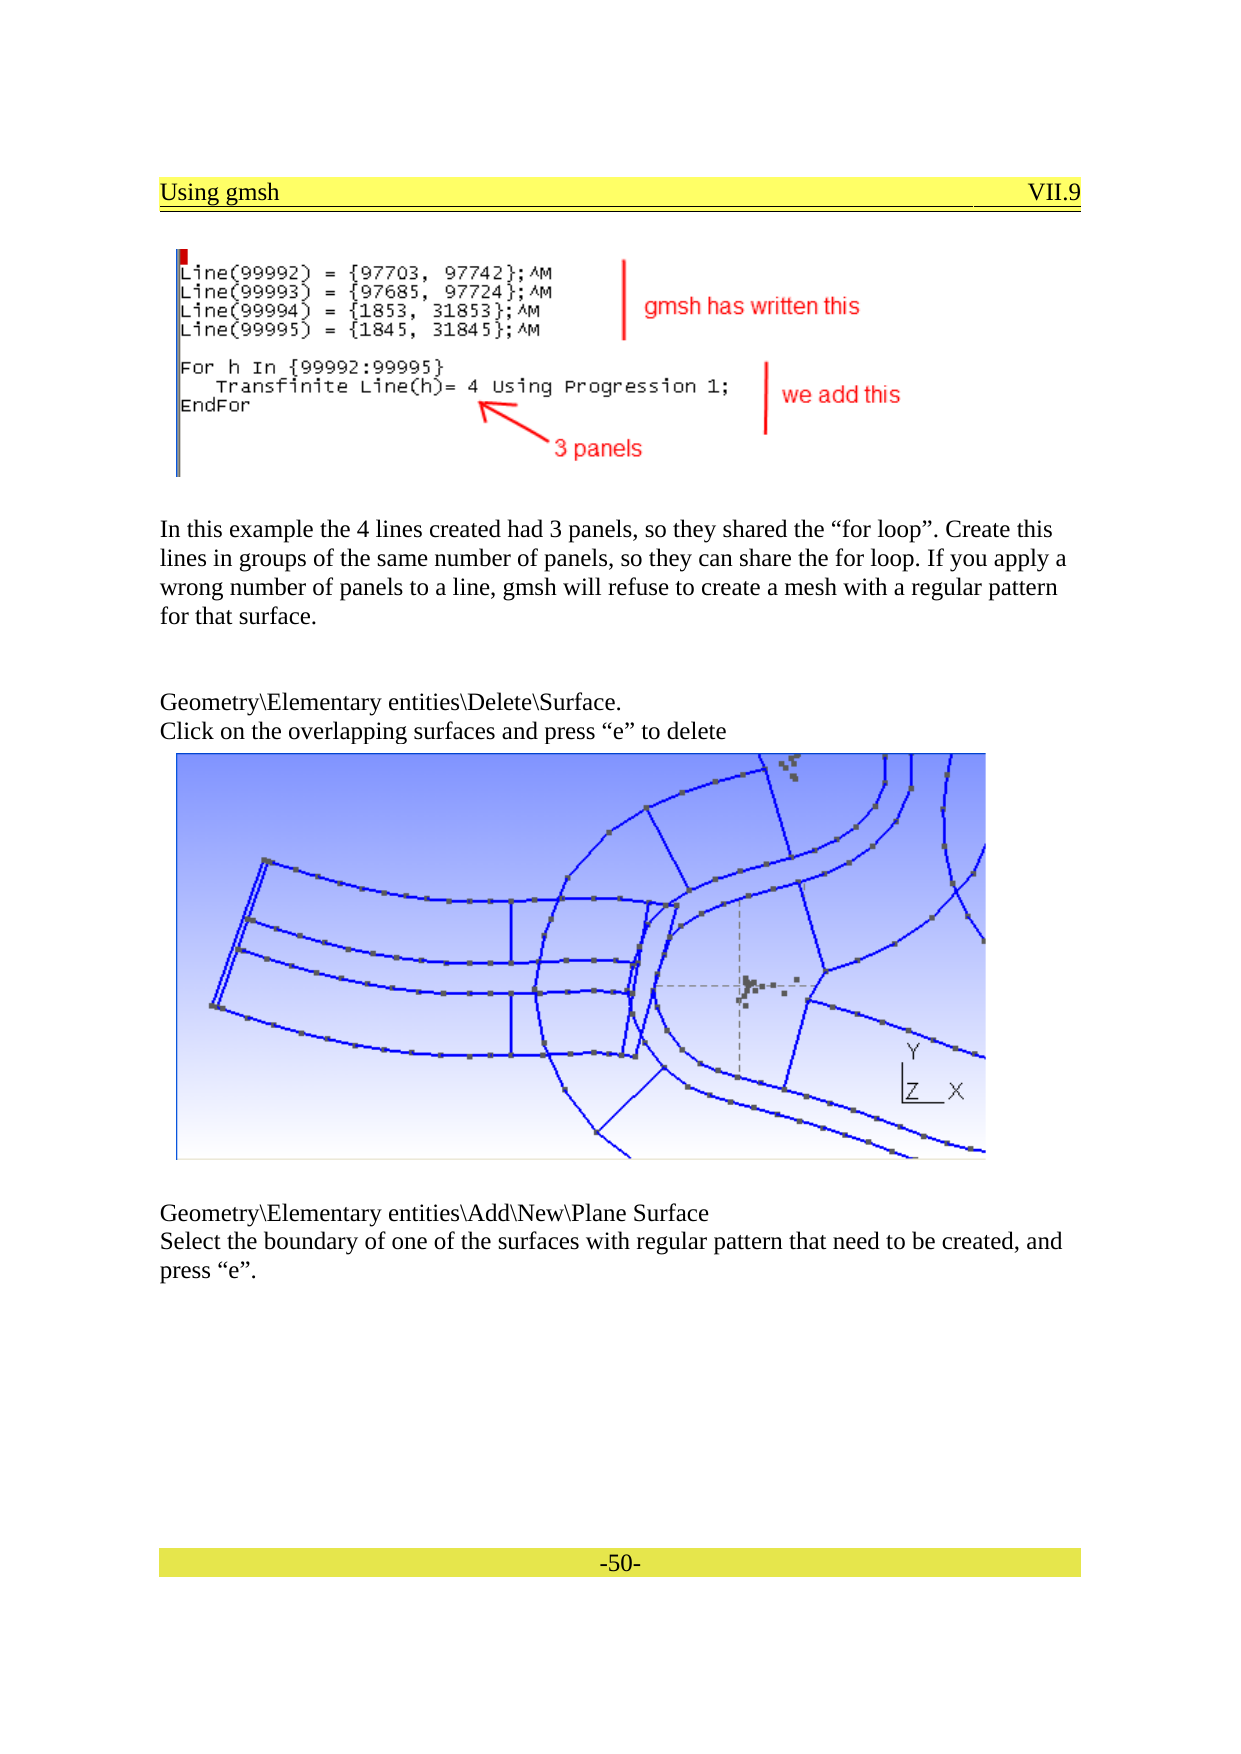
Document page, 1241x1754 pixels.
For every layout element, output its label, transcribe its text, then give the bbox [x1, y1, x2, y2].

picture [176, 753, 986, 1160]
text Geometry\Elementary entities\Delete\Surface. [159, 687, 1081, 716]
text Select the boundary of one of the surfaces with regular pattern that need to be created, and press “e”. [159, 1226, 1081, 1284]
picture [176, 249, 970, 477]
text Click on the overlapping surfaces and press “e” to delete [159, 716, 1081, 744]
text Geometry\Elementary entities\Add\New\Plane Surface [159, 1198, 1081, 1226]
text In this example the 4 lines created had 3 panels, so they shared the “for loop”. Create this lines in groups of the same number of panels, so they can share the for loop. If you apply a wrong number of panels to a line, gmsh will refuse to create a mesh with a regular pattern for that surface. [159, 514, 1081, 629]
